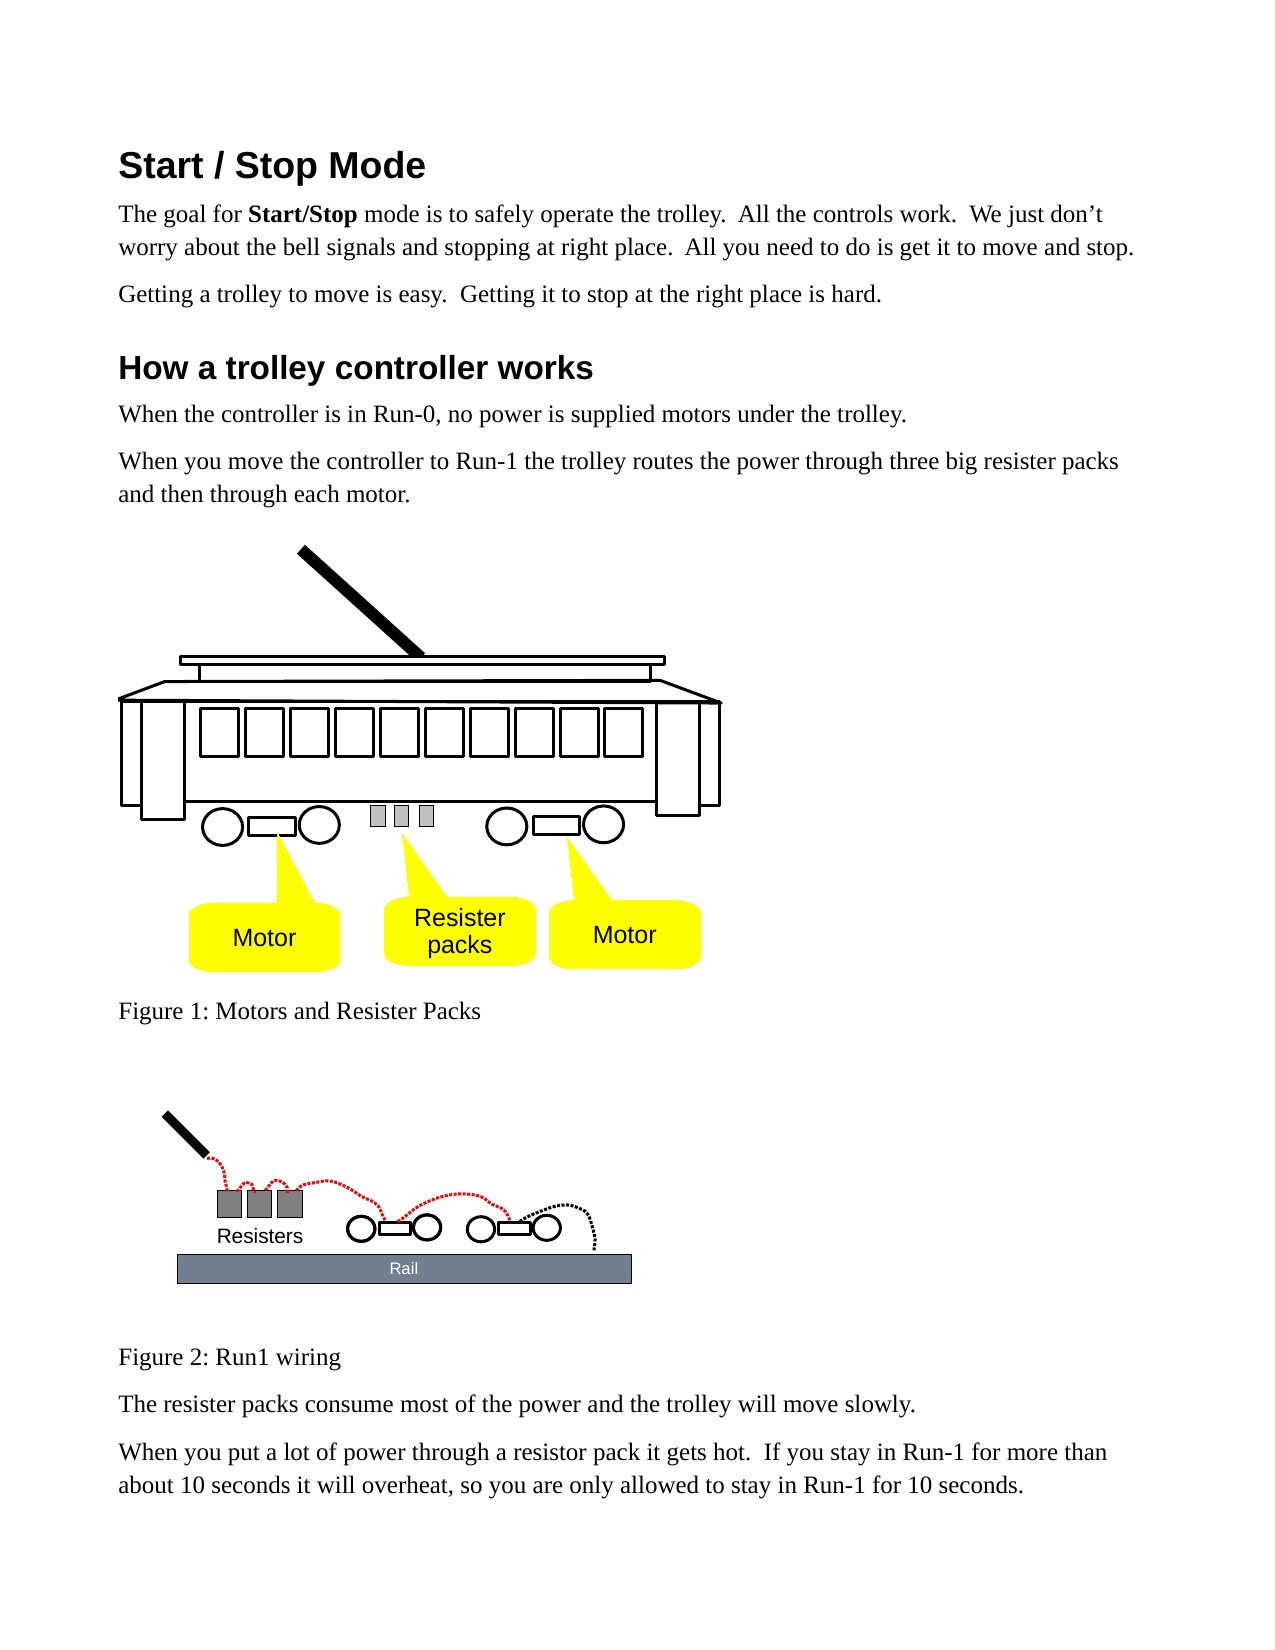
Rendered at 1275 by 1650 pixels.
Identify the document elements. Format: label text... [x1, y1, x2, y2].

text The goal for Start/Stop mode is to safely operate the trolley. All the controls work. We just don’t worry about the bell signals and stopping at right place. All you need to do is get it to move and stop. [118, 199, 1157, 261]
text Getting a trolley to move is easy. Getting it to stop at the right place is hard. [118, 279, 1157, 308]
subtitle How a trolley controller works [118, 348, 1157, 386]
text When you put a lot of power through a resistor pack it gets hot. If you stay in Run-1 for more than about 10 seconds it will overheat, so you are only allowed to stay in Run-1 for 10 seconds. [118, 1437, 1157, 1499]
text Figure 2: Run1 wiring [118, 1342, 1157, 1371]
subtitle Start / Stop Mode [118, 143, 1157, 186]
text Figure 1: Motors and Resister Packs [118, 996, 1157, 1024]
text The resister packs consume most of the power and the trolley will move slowly. [118, 1389, 1157, 1418]
text When you move the controller to Run-1 the trolley routes the power through three big resister packs and then through each motor. [118, 446, 1157, 508]
text When the controller is in Run-0, no power is supplied motors under the trolley. [118, 399, 1157, 427]
